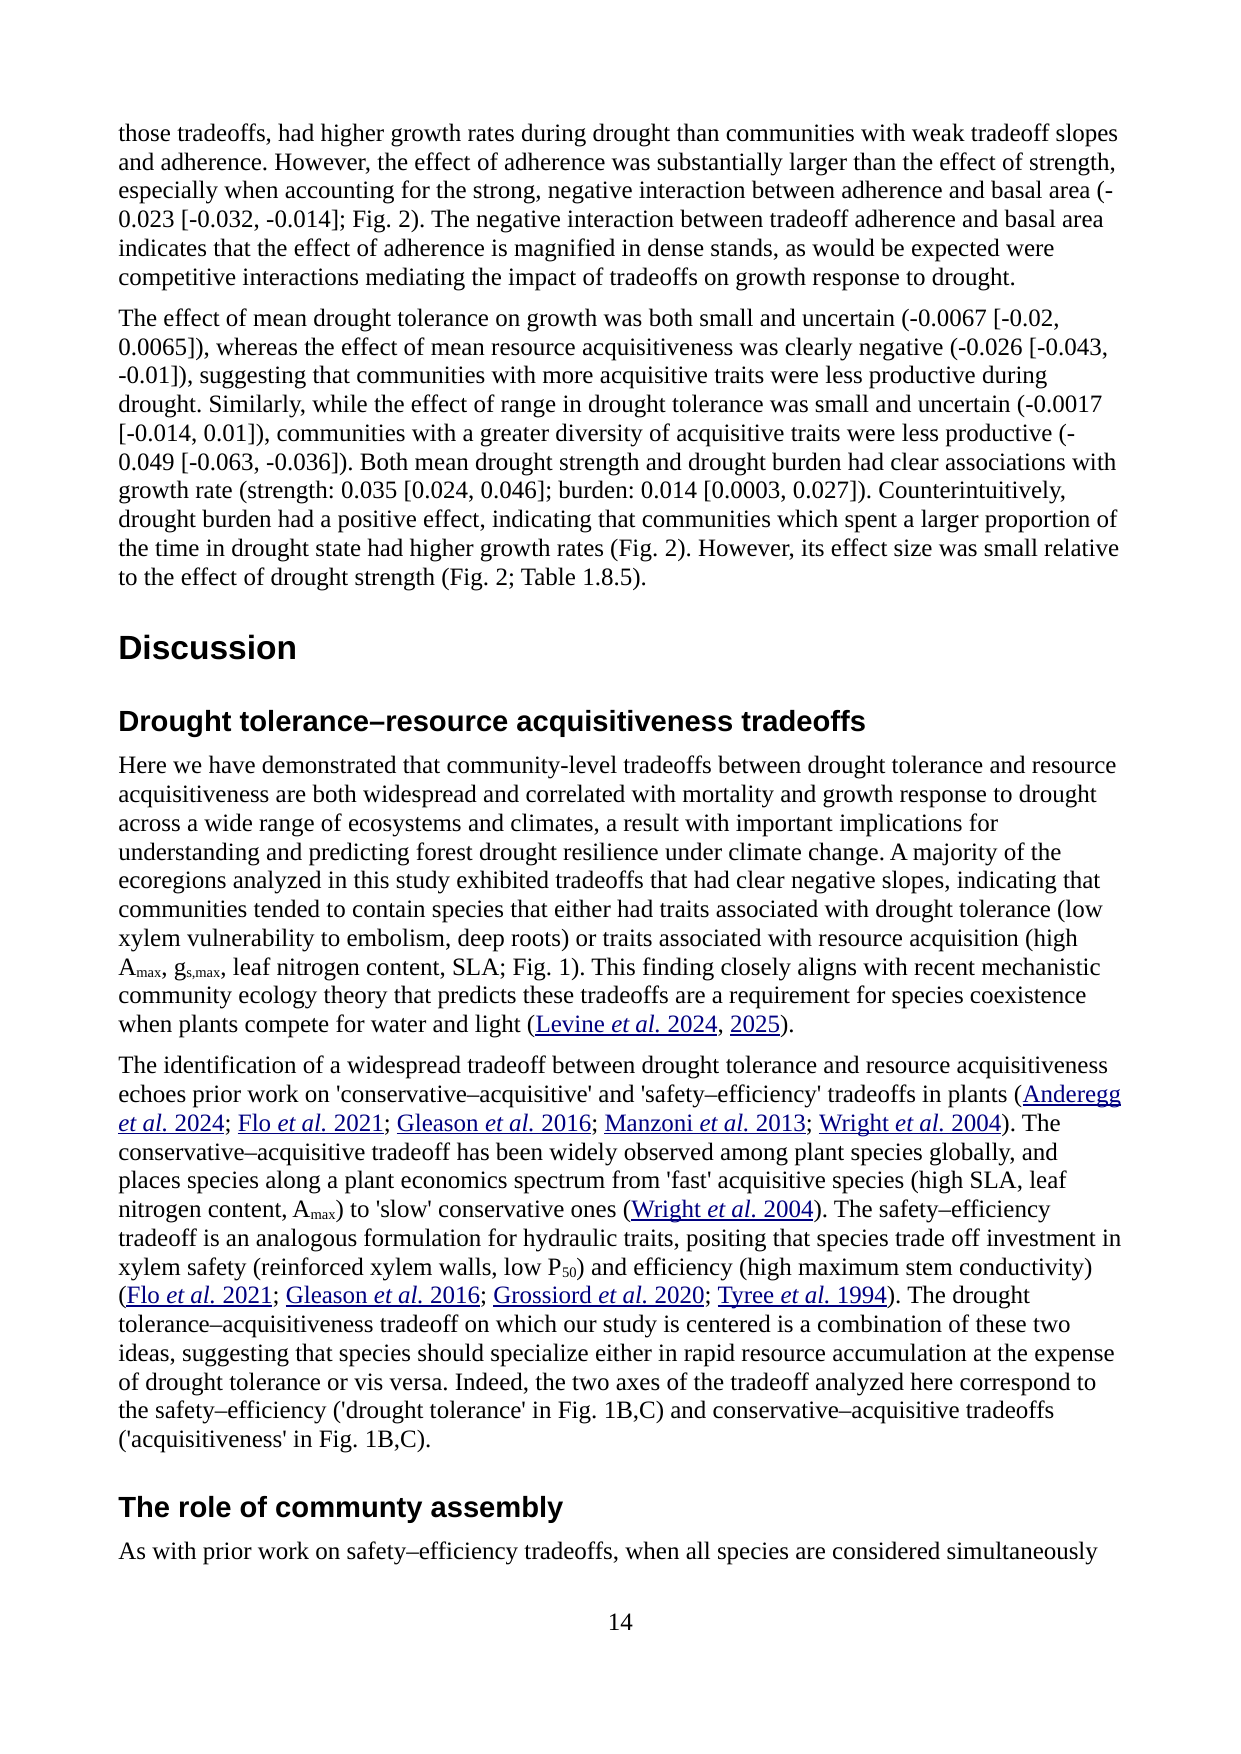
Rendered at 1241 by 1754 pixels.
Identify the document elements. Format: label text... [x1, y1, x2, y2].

subtitle Drought tolerance–resource acquisitiveness tradeoffs [118, 704, 1122, 738]
text The effect of mean drought tolerance on growth was both small and uncertain (-0.0067 [-0.02, 0.0065]), whereas the effect of mean resource acquisitiveness was clearly negative (-0.026 [-0.043, -0.01]), suggesting that communities with more acquisitive traits were less productive during drought. Similarly, while the effect of range in drought tolerance was small and uncertain (-0.0017 [-0.014, 0.01]), communities with a greater diversity of acquisitive traits were less productive (-0.049 [-0.063, -0.036]). Both mean drought strength and drought burden had clear associations with growth rate (strength: 0.035 [0.024, 0.046]; burden: 0.014 [0.0003, 0.027]). Counterintuitively, drought burden had a positive effect, indicating that communities which spent a larger proportion of the time in drought state had higher growth rates (Fig. 5). However, its effect size was small relative to the effect of drought strength (Fig. 5; Table 1.8.5). [118, 303, 1122, 591]
subtitle The role of communty assembly [118, 1490, 1122, 1524]
text Both tradeoff strength and adherence exhibited clear associations with basal area growth rate (Fig. 5). Their effects were negative (strength: -0.018 [-0.03, -0.0058]); adherence:-0.025 [-0.037, -0.013]), indicating that communities with more negative tradeoff slopes, and tighter adherence to those tradeoffs, had higher growth rates during drought than communities with weak tradeoff slopes and adherence. However, the effect of adherence was substantially larger than the effect of strength, especially when accounting for the strong, negative interaction between adherence and basal area (-0.023 [-0.032, -0.014]; Fig. 5). The negative interaction between tradeoff adherence and basal area indicates that the effect of adherence is magnified in dense stands, as would be expected were competitive interactions mediating the impact of tradeoffs on growth response to drought. [118, 118, 1122, 291]
text As with prior work on safety–efficiency tradeoffs, when all species are considered simultaneously [118, 1536, 1122, 1565]
text The identification of a widespread tradeoff between drought tolerance and resource acquisitiveness echoes prior work on 'conservative–acquisitive' and 'safety–efficiency' tradeoffs in plants (Anderegg et al. 2024; Flo et al. 2021; Gleason et al. 2016; Manzoni et al. 2013; Wright et al. 2004). The conservative–acquisitive tradeoff has been widely observed among plant species globally, and places species along a plant economics spectrum from 'fast' acquisitive species (high SLA, leaf nitrogen content, Amax) to 'slow' conservative ones (Wright et al. 2004). The safety–efficiency tradeoff is an analogous formulation for hydraulic traits, positing that species trade off investment in xylem safety (reinforced xylem walls, low P50) and efficiency (high maximum stem conductivity)(Flo et al. 2021; Gleason et al. 2016; Grossiord et al. 2020; Tyree et al. 1994). The drought tolerance–acquisitiveness tradeoff on which our study is centered is a combination of these two ideas, suggesting that species should specialize either in rapid resource accumulation at the expense of drought tolerance or vis versa. Indeed, the two axes of the tradeoff analyzed here correspond to the safety–efficiency ('drought tolerance' in Fig. 1B,C) and conservative–acquisitive tradeoffs ('acquisitiveness' in Fig. 1B,C). [118, 1050, 1122, 1453]
text Here we have demonstrated that community-level tradeoffs between drought tolerance and resource acquisitiveness are both widespread and correlated with mortality and growth response to drought across a wide range of ecosystems and climates, a result with important implications for understanding and predicting forest drought resilience under climate change. A majority of the ecoregions analyzed in this study exhibited tradeoffs that had clear negative slopes, indicating that communities tended to contain species that either had traits associated with drought tolerance (low xylem vulnerability to embolism, deep roots) or traits associated with resource acquisition (high Amax, gs,max, leaf nitrogen content, SLA; Fig. 2). This finding closely aligns with recent mechanistic community ecology theory that predicts these tradeoffs are a requirement for species coexistence when plants compete for water and light (Levine et al. 2024, 2025). [118, 750, 1122, 1038]
subtitle Discussion [118, 628, 1122, 667]
